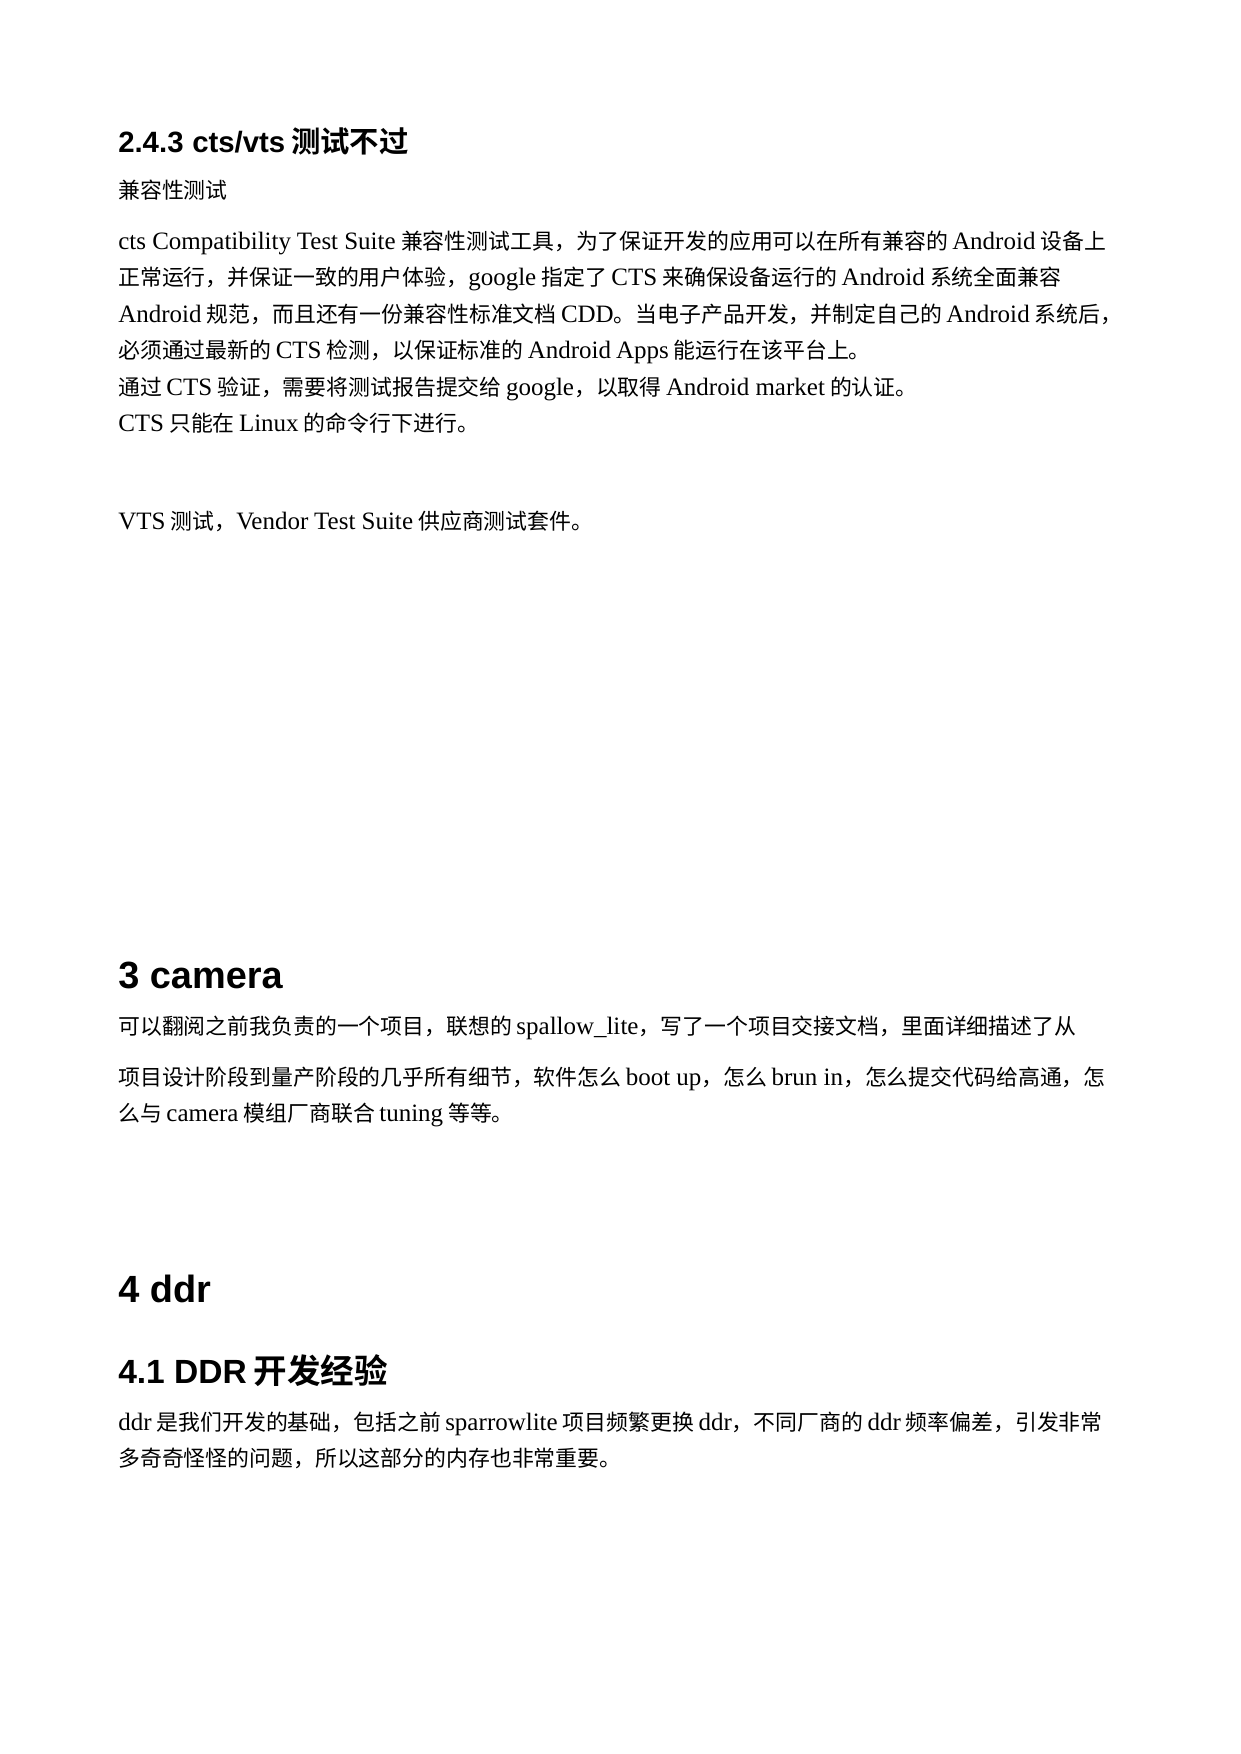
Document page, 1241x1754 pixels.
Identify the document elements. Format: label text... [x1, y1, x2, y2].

subtitle 3 camera [118, 952, 1122, 996]
text 兼容性测试 [118, 173, 1122, 205]
subtitle 2.4.3 cts/vts测试不过 [118, 118, 1122, 161]
text ddr是我们开发的基础，包括之前sparrowlite项目频繁更换ddr，不同厂商的ddr频率偏差，引发非常多奇奇怪怪的问题，所以这部分的内存也非常重要。 [118, 1405, 1122, 1473]
text cts Compatibility Test Suite兼容性测试工具，为了保证开发的应用可以在所有兼容的Android设备上正常运行，并保证一致的用户体验，google指定了CTS来确保设备运行的Android系统全面兼容Android规范，而且还有一份兼容性标准文档CDD。当电子产品开发，并制定自己的Android系统后，必须通过最新的CTS检测，以保证标准的Android Apps能运行在该平台上。 通过CTS验证，需要将测试报告提交给google，以取得Android market的认证。 CTS只能在Linux的命令行下进行。 [118, 224, 1122, 437]
text 可以翻阅之前我负责的一个项目，联想的spallow_lite，写了一个项目交接文档，里面详细描述了从 [118, 1009, 1122, 1040]
subtitle 4.1 DDR开发经验 [118, 1344, 1122, 1393]
text 项目设计阶段到量产阶段的几乎所有细节，软件怎么boot up，怎么brun in，怎么提交代码给高通，怎么与camera模组厂商联合tuning等等。 [118, 1059, 1122, 1128]
subtitle 4 ddr [118, 1267, 1122, 1311]
text VTS测试，Vendor Test Suite供应商测试套件。 [118, 504, 1122, 536]
